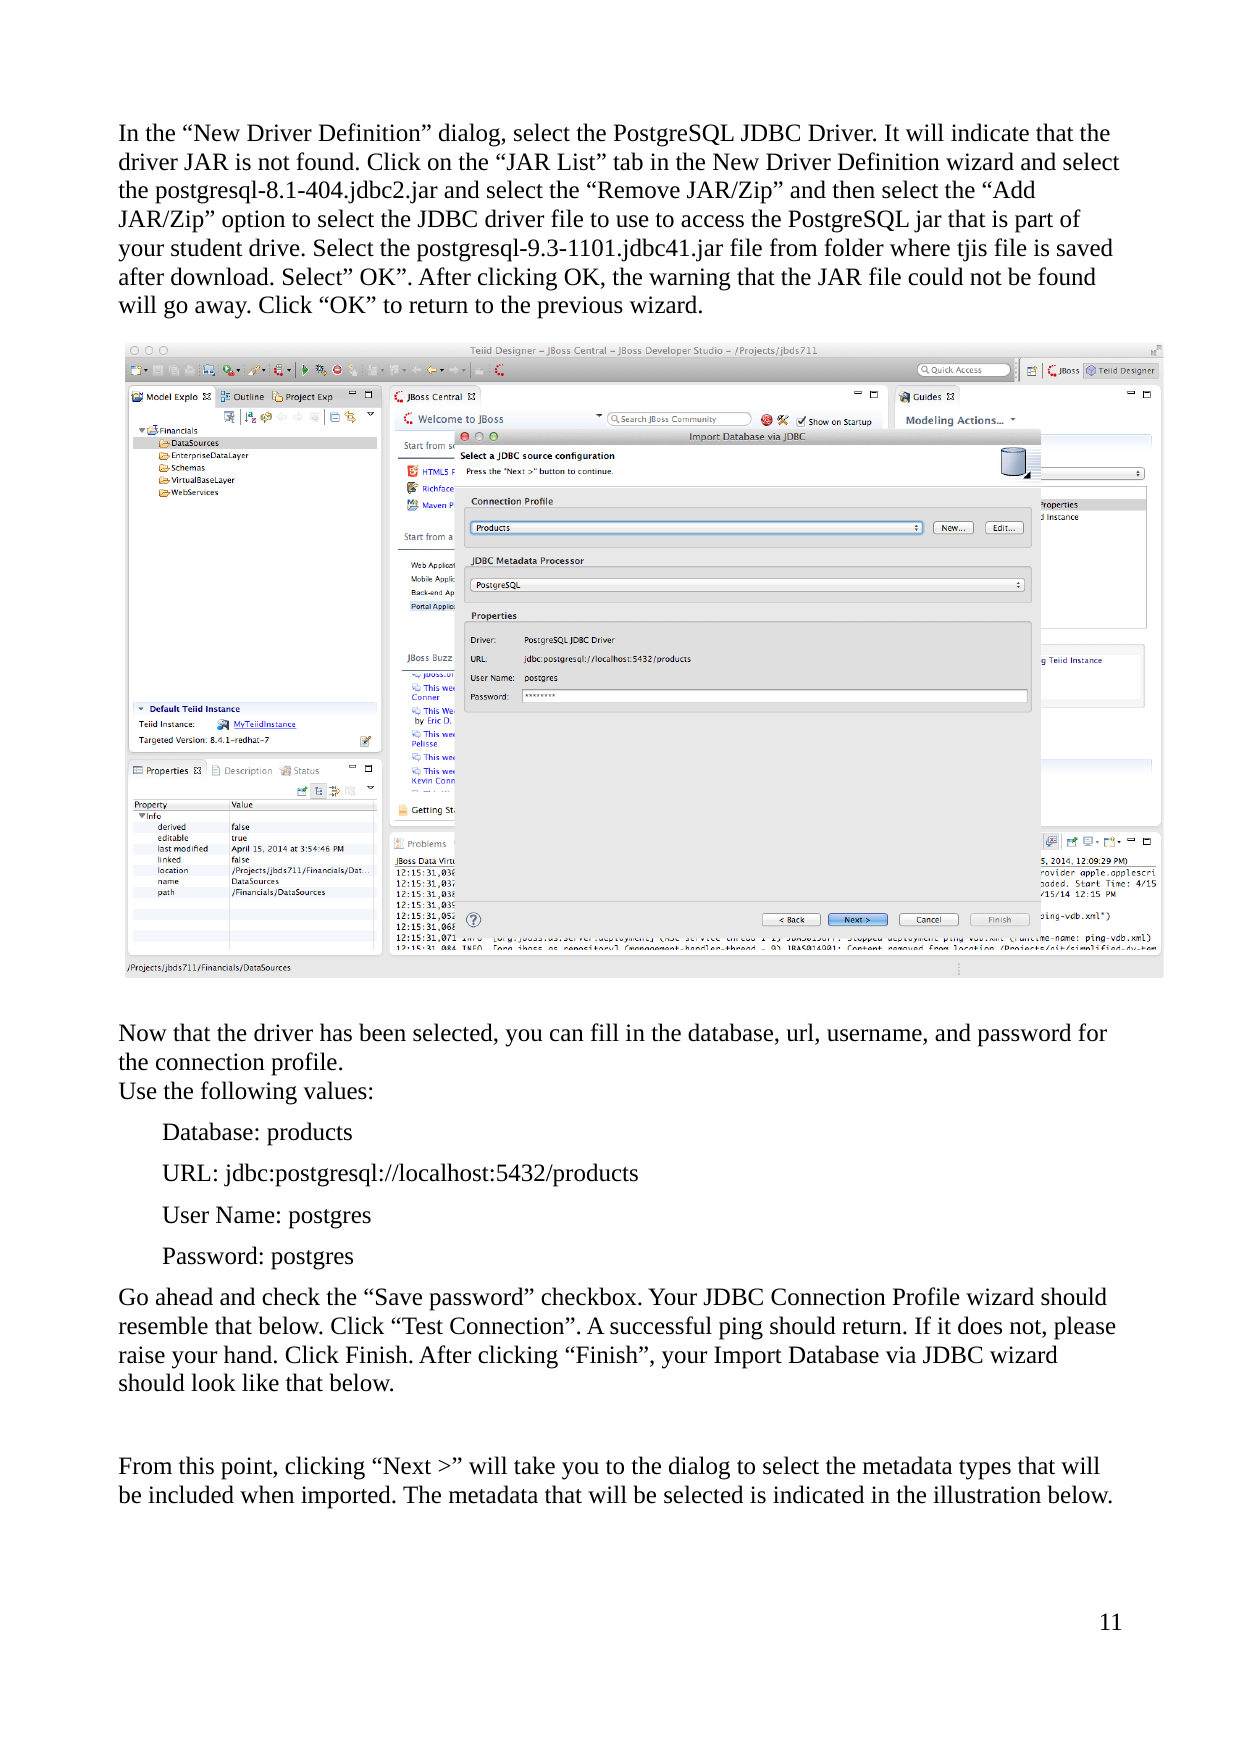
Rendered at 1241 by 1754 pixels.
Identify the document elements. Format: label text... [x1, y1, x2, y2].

text Now that the driver has been selected, you can fill in the database, url, username, and password for the connection profile. Use the following values: [118, 1018, 1122, 1105]
text Database: products [162, 1117, 1122, 1146]
text URL: jdbc:postgresql://localhost:5432/products [162, 1158, 1122, 1187]
text Go ahead and check the “Save password” checkbox. Your JDBC Connection Profile wizard should resemble that below. Click “Test Connection”. A successful ping should return. If it does not, please raise your hand. Click Finish. After clicking “Finish”, your Import Database via JDBC wizard should look like that below. [118, 1282, 1122, 1397]
text In the “New Driver Definition” dialog, select the PostgreSQL JDBC Driver. It will indicate that the driver JAR is not found. Click on the “JAR List” tab in the New Driver Definition wizard and select the postgresql-8.1-404.jdbc2.jar and select the “Remove JAR/Zip” and then select the “Add JAR/Zip” option to select the JDBC driver file to use to access the PostgreSQL jar that is part of your student drive. Select the postgresql-9.3-1101.jdbc41.jar file from folder where tjis file is saved after download. Select” OK”. After clicking OK, the warning that the JAR file could not be found will go away. Click “OK” to return to the previous wizard. [118, 118, 1122, 319]
text User Name: postgres [162, 1200, 1122, 1228]
text Password: postgres [162, 1241, 1122, 1270]
text From this point, clicking “Next >” will take you to the dialog to select the metadata types that will be included when imported. The metadata that will be selected is indicated in the illustration below. [118, 1451, 1122, 1508]
picture [125, 342, 1164, 978]
